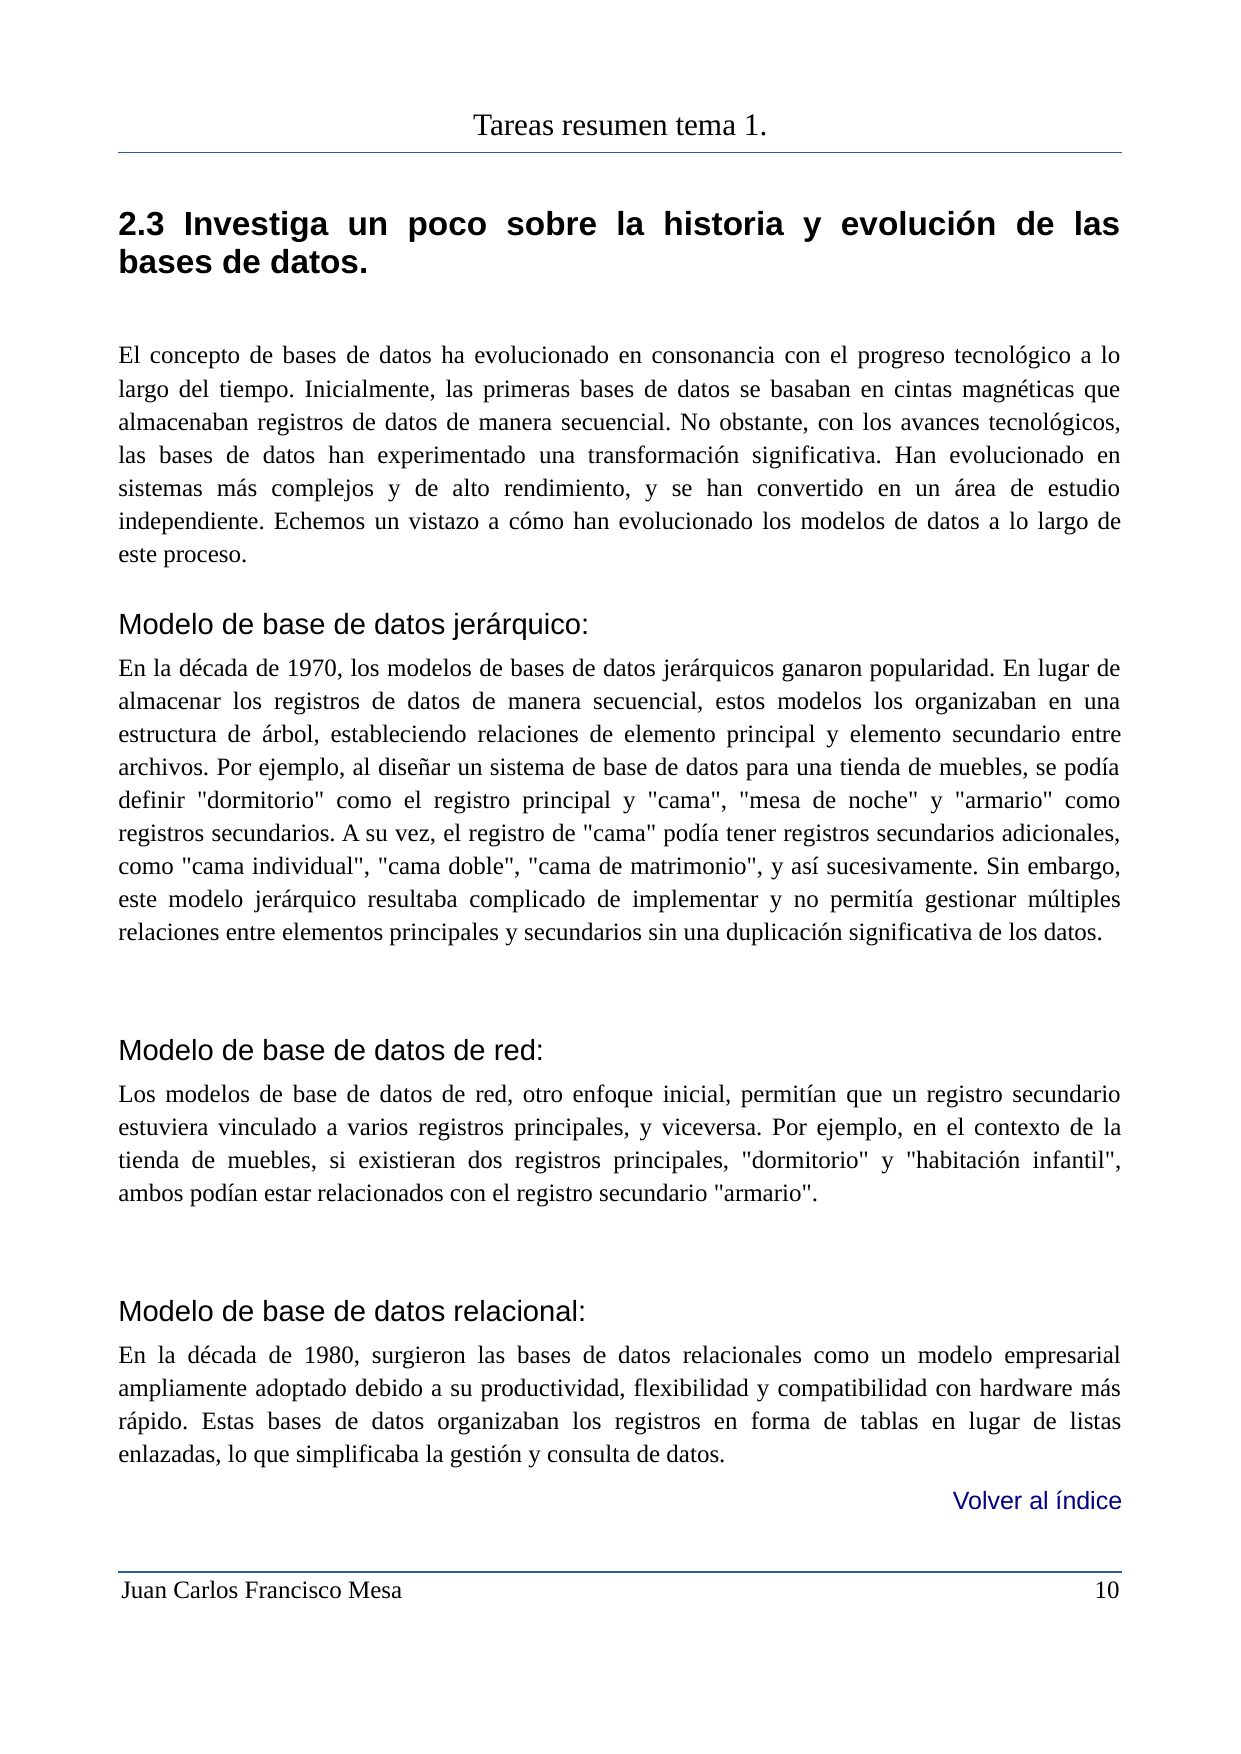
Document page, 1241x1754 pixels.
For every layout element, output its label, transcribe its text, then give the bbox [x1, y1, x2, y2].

subtitle Modelo de base de datos de red: [118, 1033, 1122, 1066]
subtitle Modelo de base de datos relacional: [118, 1294, 1122, 1327]
text En la década de 1980, surgieron las bases de datos relacionales como un modelo empresarial ampliamente adoptado debido a su productividad, flexibilidad y compatibilidad con hardware más rápido. Estas bases de datos organizaban los registros en forma de tablas en lugar de listas enlazadas, lo que simplificaba la gestión y consulta de datos. [118, 1340, 1122, 1467]
subtitle 2.3 Investiga un poco sobre la historia y evolución de las bases de datos. [118, 204, 1122, 281]
text Los modelos de base de datos de red, otro enfoque inicial, permitían que un registro secundario estuviera vinculado a varios registros principales, y viceversa. Por ejemplo, en el contexto de la tienda de muebles, si existieran dos registros principales, "dormitorio" y "habitación infantil", ambos podían estar relacionados con el registro secundario "armario". [118, 1079, 1122, 1207]
text El concepto de bases de datos ha evolucionado en consonancia con el progreso tecnológico a lo largo del tiempo. Inicialmente, las primeras bases de datos se basaban en cintas magnéticas que almacenaban registros de datos de manera secuencial. No obstante, con los avances tecnológicos, las bases de datos han experimentado una transformación significativa. Han evolucionado en sistemas más complejos y de alto rendimiento, y se han convertido en un área de estudio independiente. Echemos un vistazo a cómo han evolucionado los modelos de datos a lo largo de este proceso. [118, 341, 1122, 567]
text Volver al índice [118, 1486, 1122, 1515]
subtitle Modelo de base de datos jerárquico: [118, 607, 1122, 641]
text En la década de 1970, los modelos de bases de datos jerárquicos ganaron popularidad. En lugar de almacenar los registros de datos de manera secuencial, estos modelos los organizaban en una estructura de árbol, estableciendo relaciones de elemento principal y elemento secundario entre archivos. Por ejemplo, al diseñar un sistema de base de datos para una tienda de muebles, se podía definir "dormitorio" como el registro principal y "cama", "mesa de noche" y "armario" como registros secundarios. A su vez, el registro de "cama" podía tener registros secundarios adicionales, como "cama individual", "cama doble", "cama de matrimonio", y así sucesivamente. Sin embargo, este modelo jerárquico resultaba complicado de implementar y no permitía gestionar múltiples relaciones entre elementos principales y secundarios sin una duplicación significativa de los datos. [118, 653, 1122, 946]
